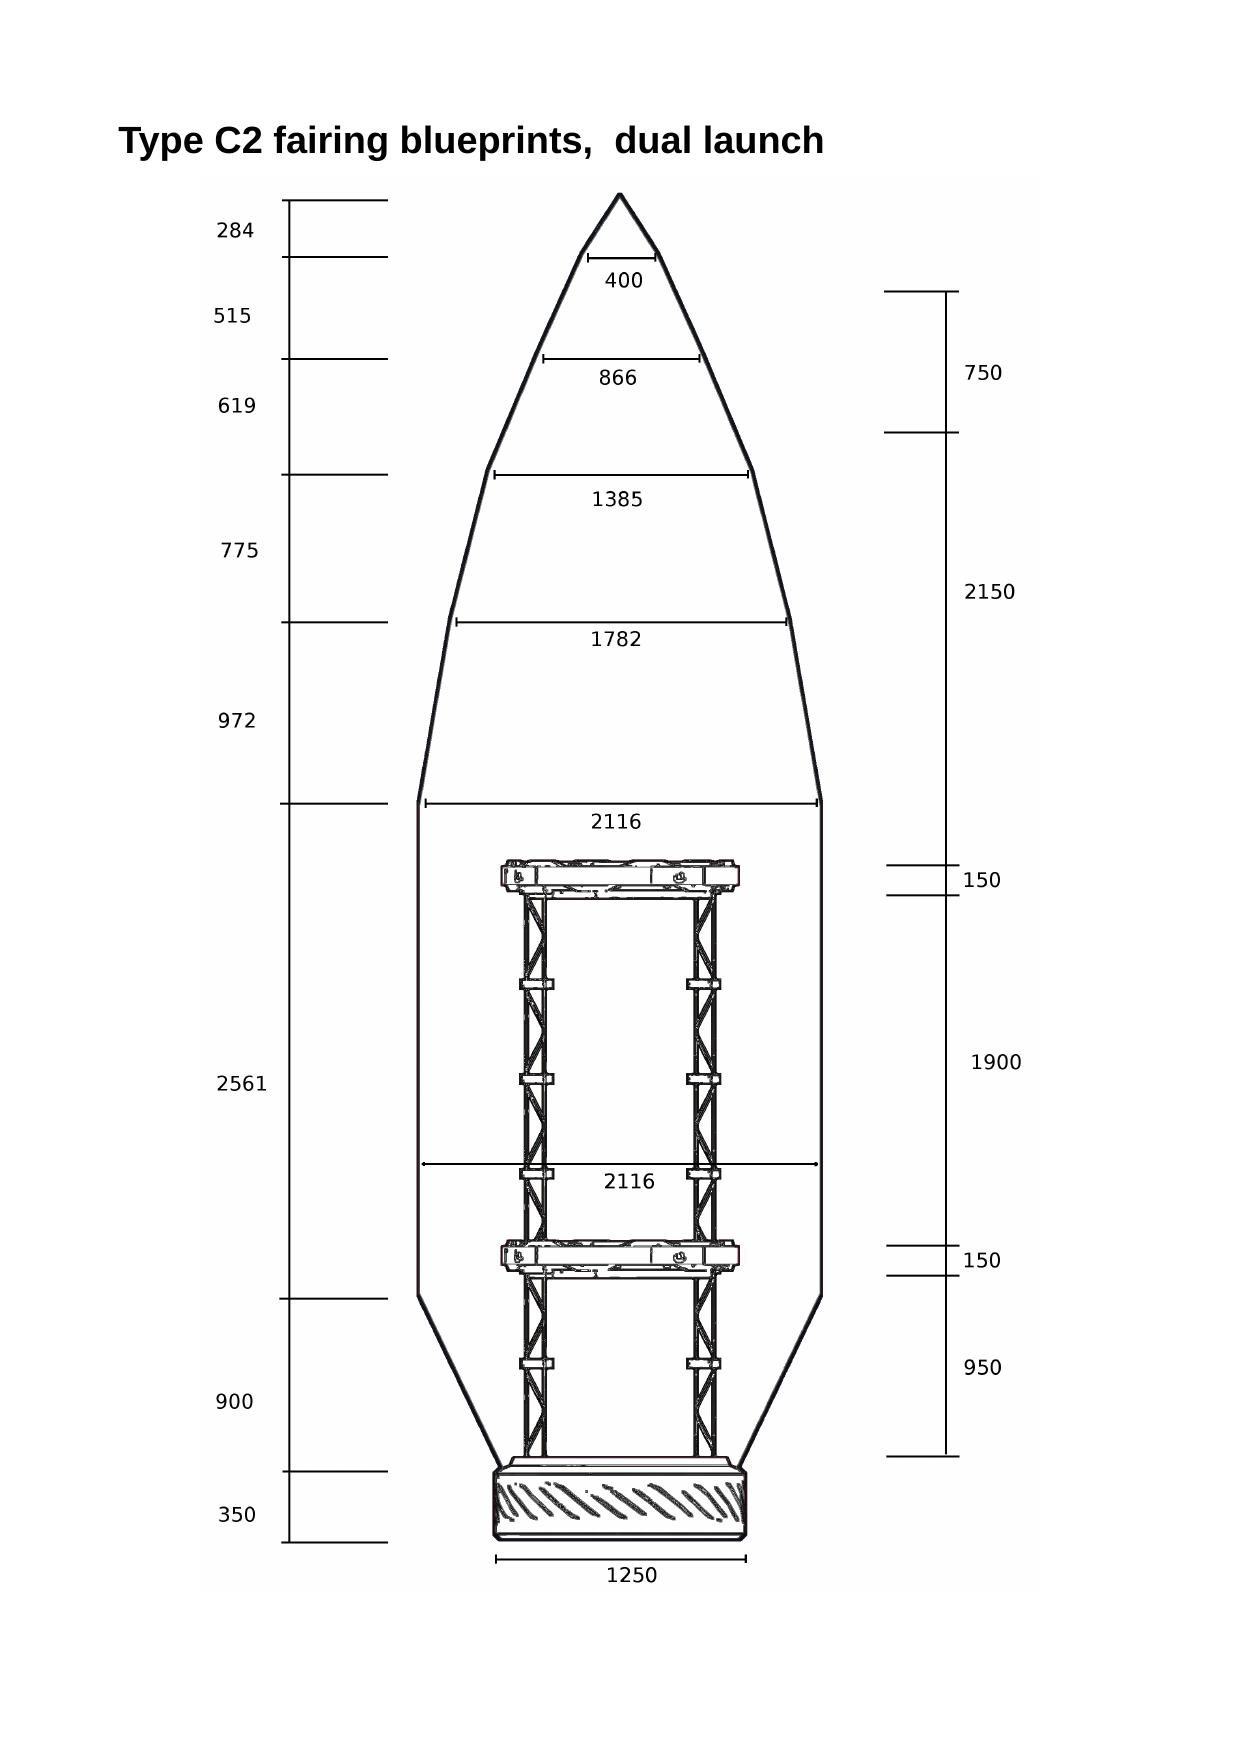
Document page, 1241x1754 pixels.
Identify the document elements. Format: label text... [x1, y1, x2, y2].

subtitle Type C2 fairing blueprints, dual launch [118, 118, 1122, 162]
picture [198, 575, 1042, 1591]
